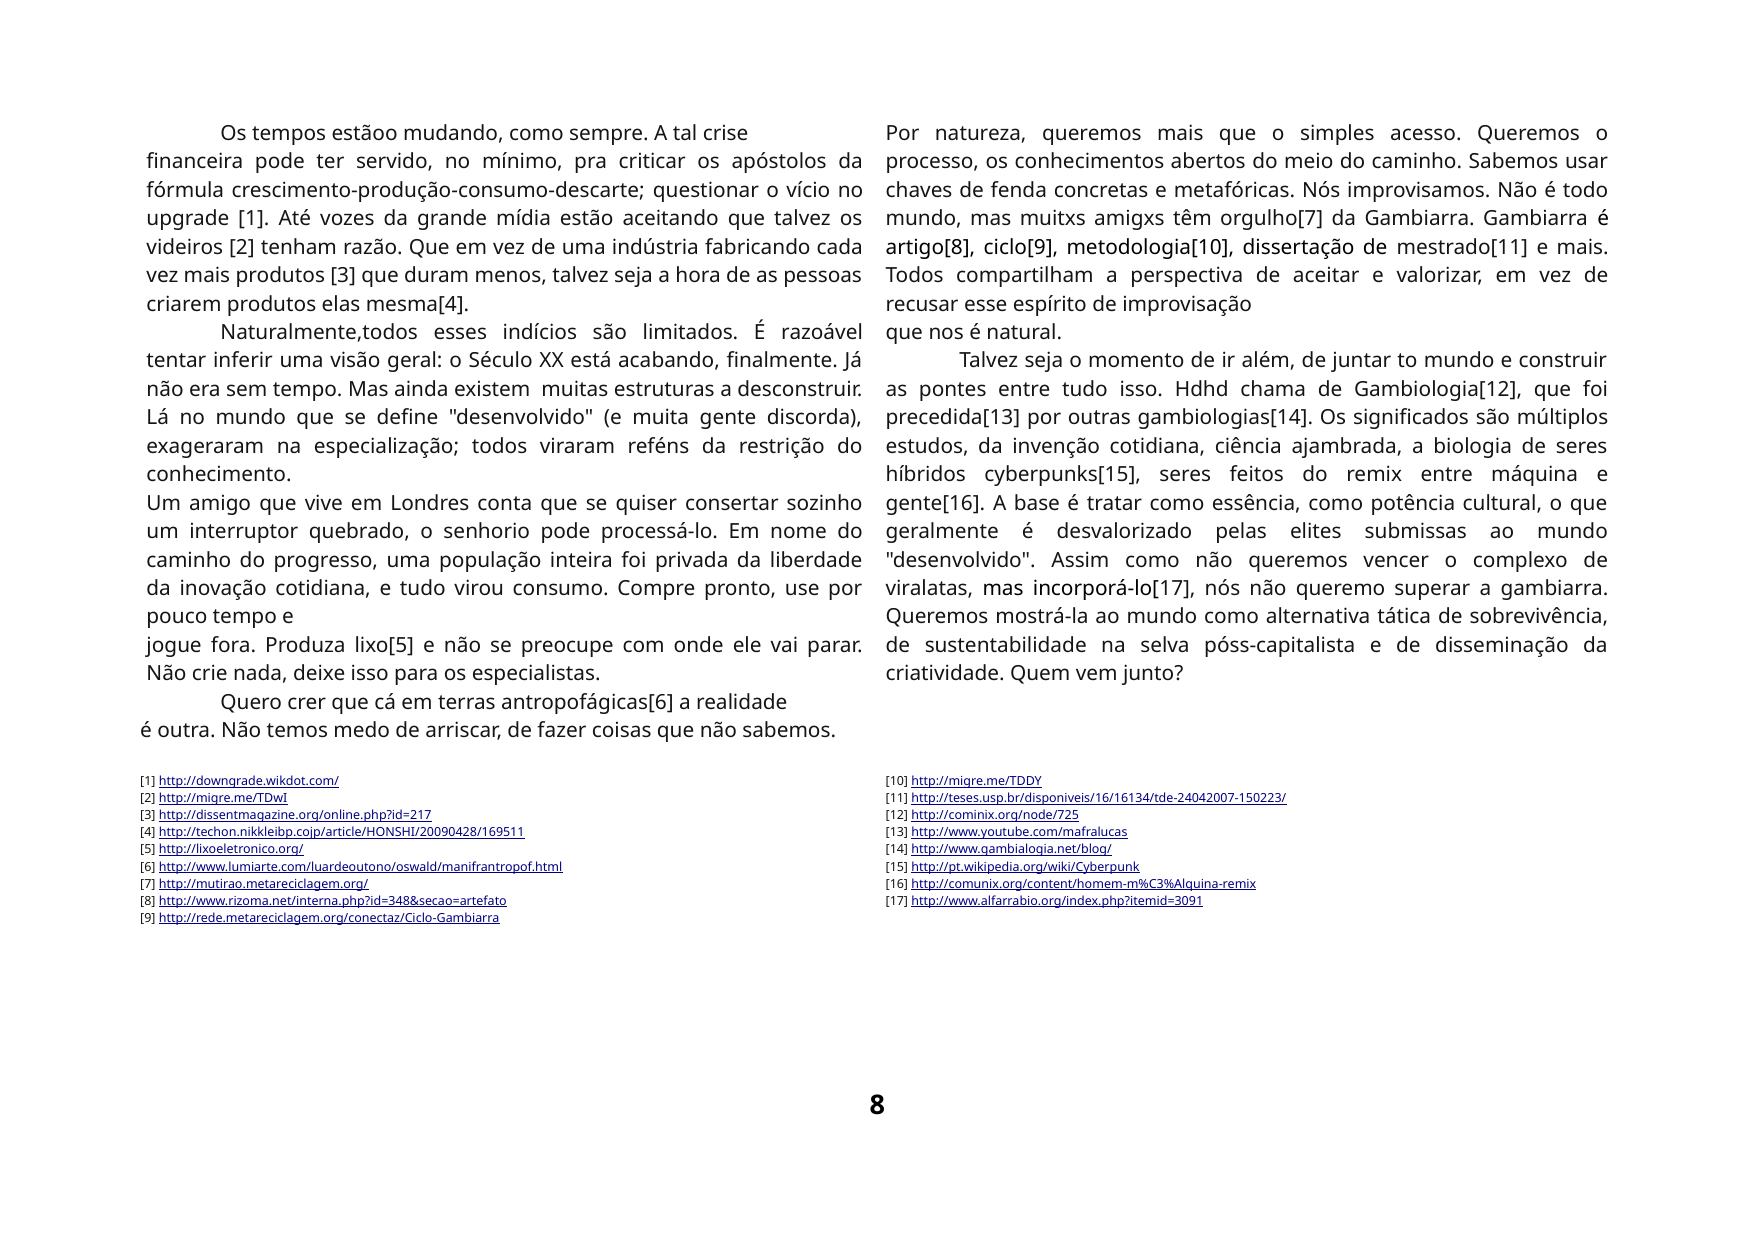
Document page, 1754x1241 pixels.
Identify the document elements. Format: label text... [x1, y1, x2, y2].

text é outra. Não temos medo de arriscar, de fazer coisas que não sabemos. [140, 715, 863, 744]
text financeira pode ter servido, no mínimo, pra criticar os apóstolos da fórmula crescimento-produção-consumo-descarte; questionar o vício no upgrade [1]. Até vozes da grande mídia estão aceitando que talvez os videiros [2] tenham razão. Que em vez de uma indústria fabricando cada vez mais produtos [3] que duram menos, talvez seja a hora de as pessoas criarem produtos elas mesma[4]. [146, 147, 863, 317]
text [16] http://comunix.org/content/homem-m%C3%Alquina-remix [885, 875, 1609, 892]
text Os tempos estãoo mudando, como sempre. A tal crise [146, 118, 863, 147]
text [11] http://teses.usp.br/disponiveis/16/16134/tde-24042007-150223/ [885, 789, 1609, 806]
text [4] http://techon.nikkleibp.cojp/article/HONSHI/20090428/169511 [140, 823, 863, 841]
text Quero crer que cá em terras antropofágicas[6] a realidade [146, 687, 863, 715]
text [12] http://cominix.org/node/725 [885, 806, 1609, 823]
text [2] http://migre.me/TDwI [140, 789, 863, 806]
text [14] http://www.gambialogia.net/blog/ [885, 841, 1609, 858]
text [13] http://www.youtube.com/mafralucas [885, 823, 1609, 841]
text [5] http://lixoeletronico.org/ [140, 841, 863, 858]
text Por natureza, queremos mais que o simples acesso. Queremos o processo, os conhecimentos abertos do meio do caminho. Sabemos usar chaves de fenda concretas e metafóricas. Nós improvisamos. Não é todo mundo, mas muitxs amigxs têm orgulho[7] da Gambiarra. Gambiarra é artigo[8], ciclo[9], metodologia[10], dissertação de mestrado[11] e mais. Todos compartilham a perspectiva de aceitar e valorizar, em vez de recusar esse espírito de improvisação [885, 118, 1609, 317]
text [3] http://dissentmagazine.org/online.php?id=217 [140, 806, 863, 823]
text Naturalmente,todos esses indícios são limitados. É razoável tentar inferir uma visão geral: o Século XX está acabando, finalmente. Já não era sem tempo. Mas ainda existem muitas estruturas a desconstruir. Lá no mundo que se define "desenvolvido" (e muita gente discorda), exageraram na especialização; todos viraram reféns da restrição do conhecimento. [146, 317, 863, 488]
text [7] http://mutirao.metareciclagem.org/ [140, 875, 863, 892]
text [6] http://www.lumiarte.com/luardeoutono/oswald/manifrantropof.html [140, 858, 863, 875]
text Talvez seja o momento de ir além, de juntar to mundo e construir as pontes entre tudo isso. Hdhd chama de Gambiologia[12], que foi precedida[13] por outras gambiologias[14]. Os significados são múltiplos estudos, da invenção cotidiana, ciência ajambrada, a biologia de seres híbridos cyberpunks[15], seres feitos do remix entre máquina e gente[16]. A base é tratar como essência, como potência cultural, o que geralmente é desvalorizado pelas elites submissas ao mundo "desenvolvido". Assim como não queremos vencer o complexo de viralatas, mas incorporá-lo[17], nós não queremo superar a gambiarra. Queremos mostrá-la ao mundo como alternativa tática de sobrevivência, de sustentabilidade na selva póss-capitalista e de disseminação da criatividade. Quem vem junto? [885, 346, 1609, 687]
text que nos é natural. [885, 317, 1609, 346]
text [17] http://www.alfarrabio.org/index.php?itemid=3091 [885, 892, 1609, 909]
text [15] http://pt.wikipedia.org/wiki/Cyberpunk [885, 858, 1609, 875]
text [8] http://www.rizoma.net/interna.php?id=348&secao=artefato [140, 892, 863, 909]
text [1] http://downgrade.wikdot.com/ [140, 772, 863, 789]
text [9] http://rede.metareciclagem.org/conectaz/Ciclo-Gambiarra [140, 909, 863, 926]
text [10] http://migre.me/TDDY [885, 772, 1609, 789]
text Um amigo que vive em Londres conta que se quiser consertar sozinho um interruptor quebrado, o senhorio pode processá-lo. Em nome do caminho do progresso, uma população inteira foi privada da liberdade da inovação cotidiana, e tudo virou consumo. Compre pronto, use por pouco tempo e [146, 488, 863, 630]
text jogue fora. Produza lixo[5] e não se preocupe com onde ele vai parar. Não crie nada, deixe isso para os especialistas. [146, 630, 863, 687]
